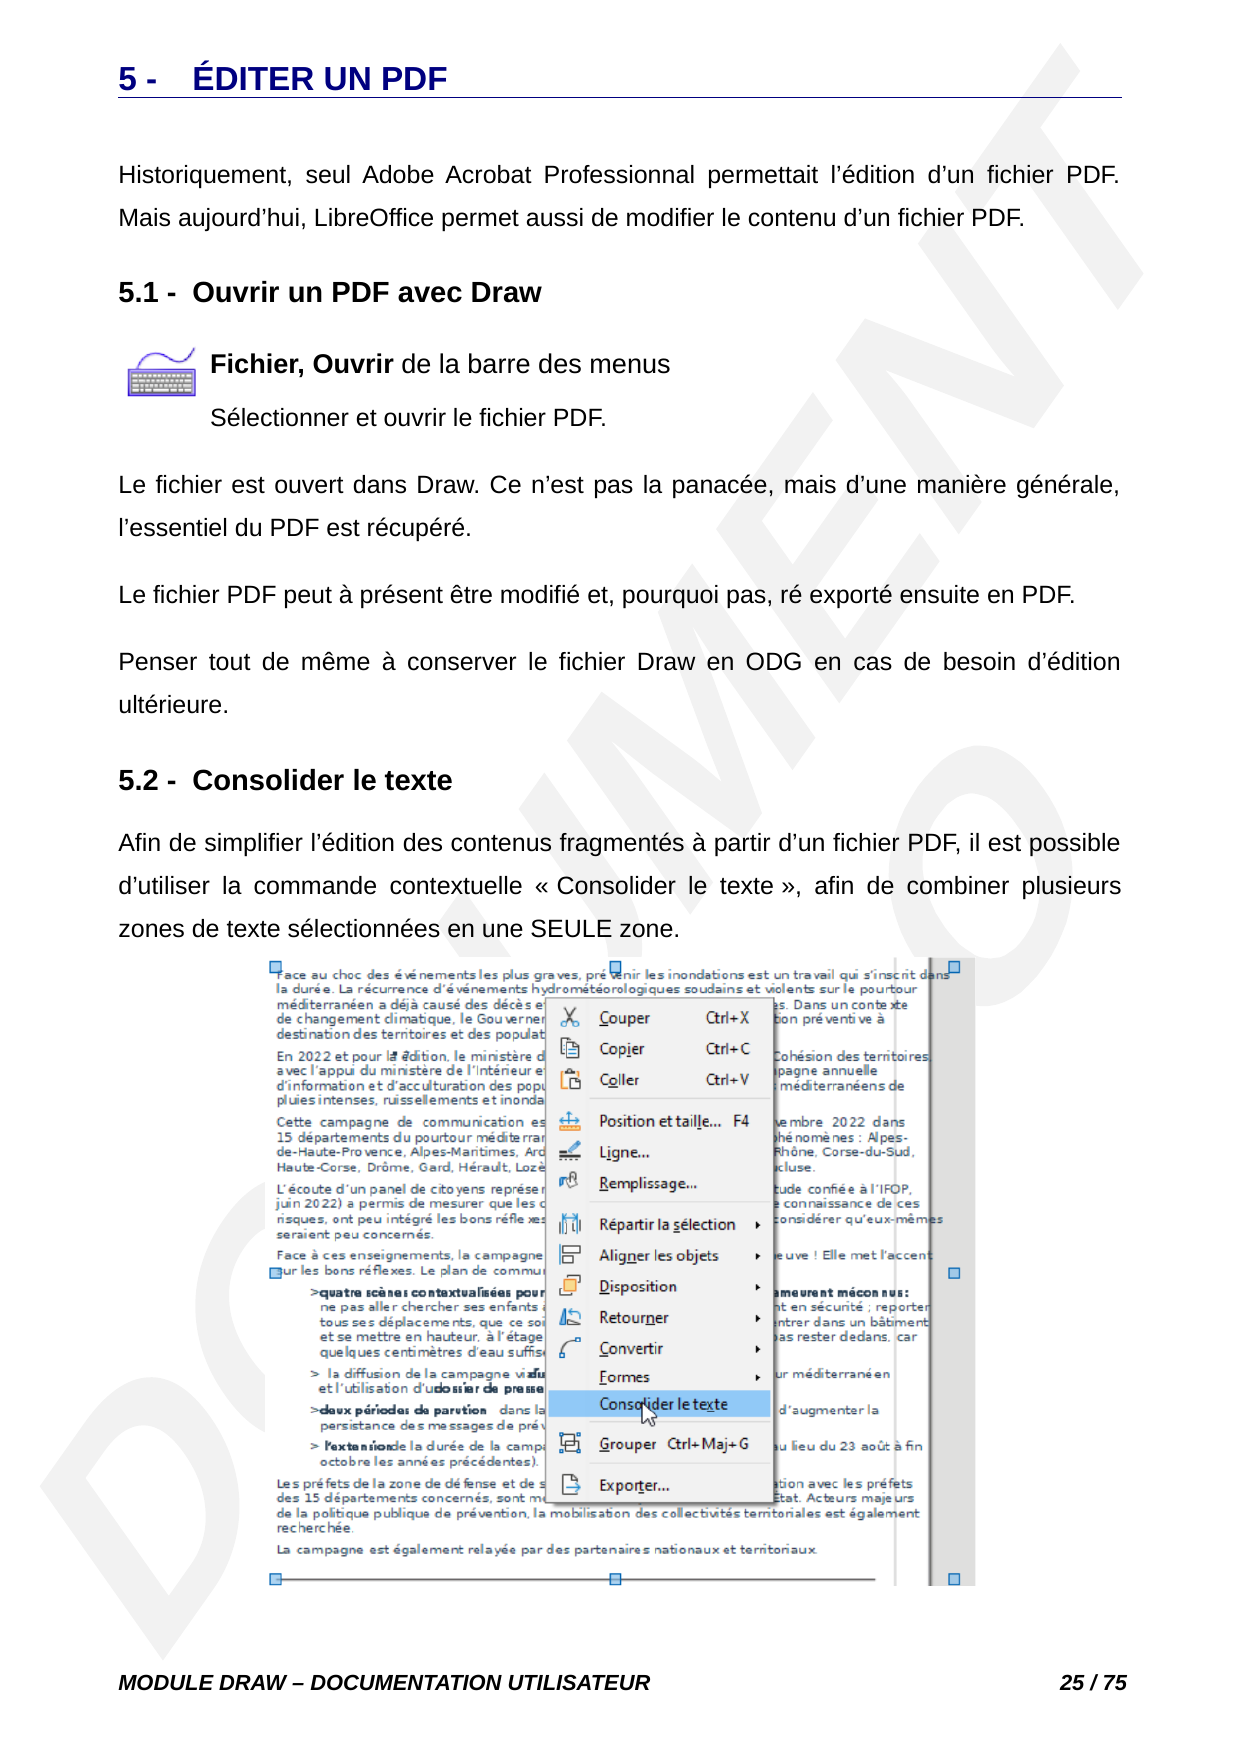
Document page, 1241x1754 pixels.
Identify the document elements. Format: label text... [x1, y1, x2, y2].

text Penser tout de même à conserver le fichier Draw en ODG en cas de besoin d’édition ultérieure. [118, 647, 1122, 719]
picture [265, 957, 976, 1586]
text Fichier, Ouvrir de la barre des menus [198, 348, 1122, 380]
subtitle Éditer un PDF [118, 59, 1122, 97]
text Afin de simplifier l’édition des contenus fragmentés à partir d’un fichier PDF, il est possible d’utiliser la commande contextuelle « Consolider le texte », afin de combiner plusieurs zones de texte sélectionnées en une SEULE zone. [118, 828, 1122, 943]
text Sélectionner et ouvrir le fichier PDF. [118, 403, 1122, 432]
text Le fichier PDF peut à présent être modifié et, pourquoi pas, ré exporté ensuite en PDF. [118, 580, 1122, 609]
subtitle Ouvrir un PDF avec Draw [118, 275, 1122, 309]
picture [123, 336, 198, 411]
text Le fichier est ouvert dans Draw. Ce n’est pas la panacée, mais d’une manière générale, l’essentiel du PDF est récupéré. [118, 470, 1122, 542]
text Historiquement, seul Adobe Acrobat Professionnal permettait l’édition d’un fichier PDF. Mais aujourd’hui, LibreOffice permet aussi de modifier le contenu d’un fichier PDF. [118, 160, 1122, 232]
subtitle Consolider le texte [118, 762, 1122, 796]
